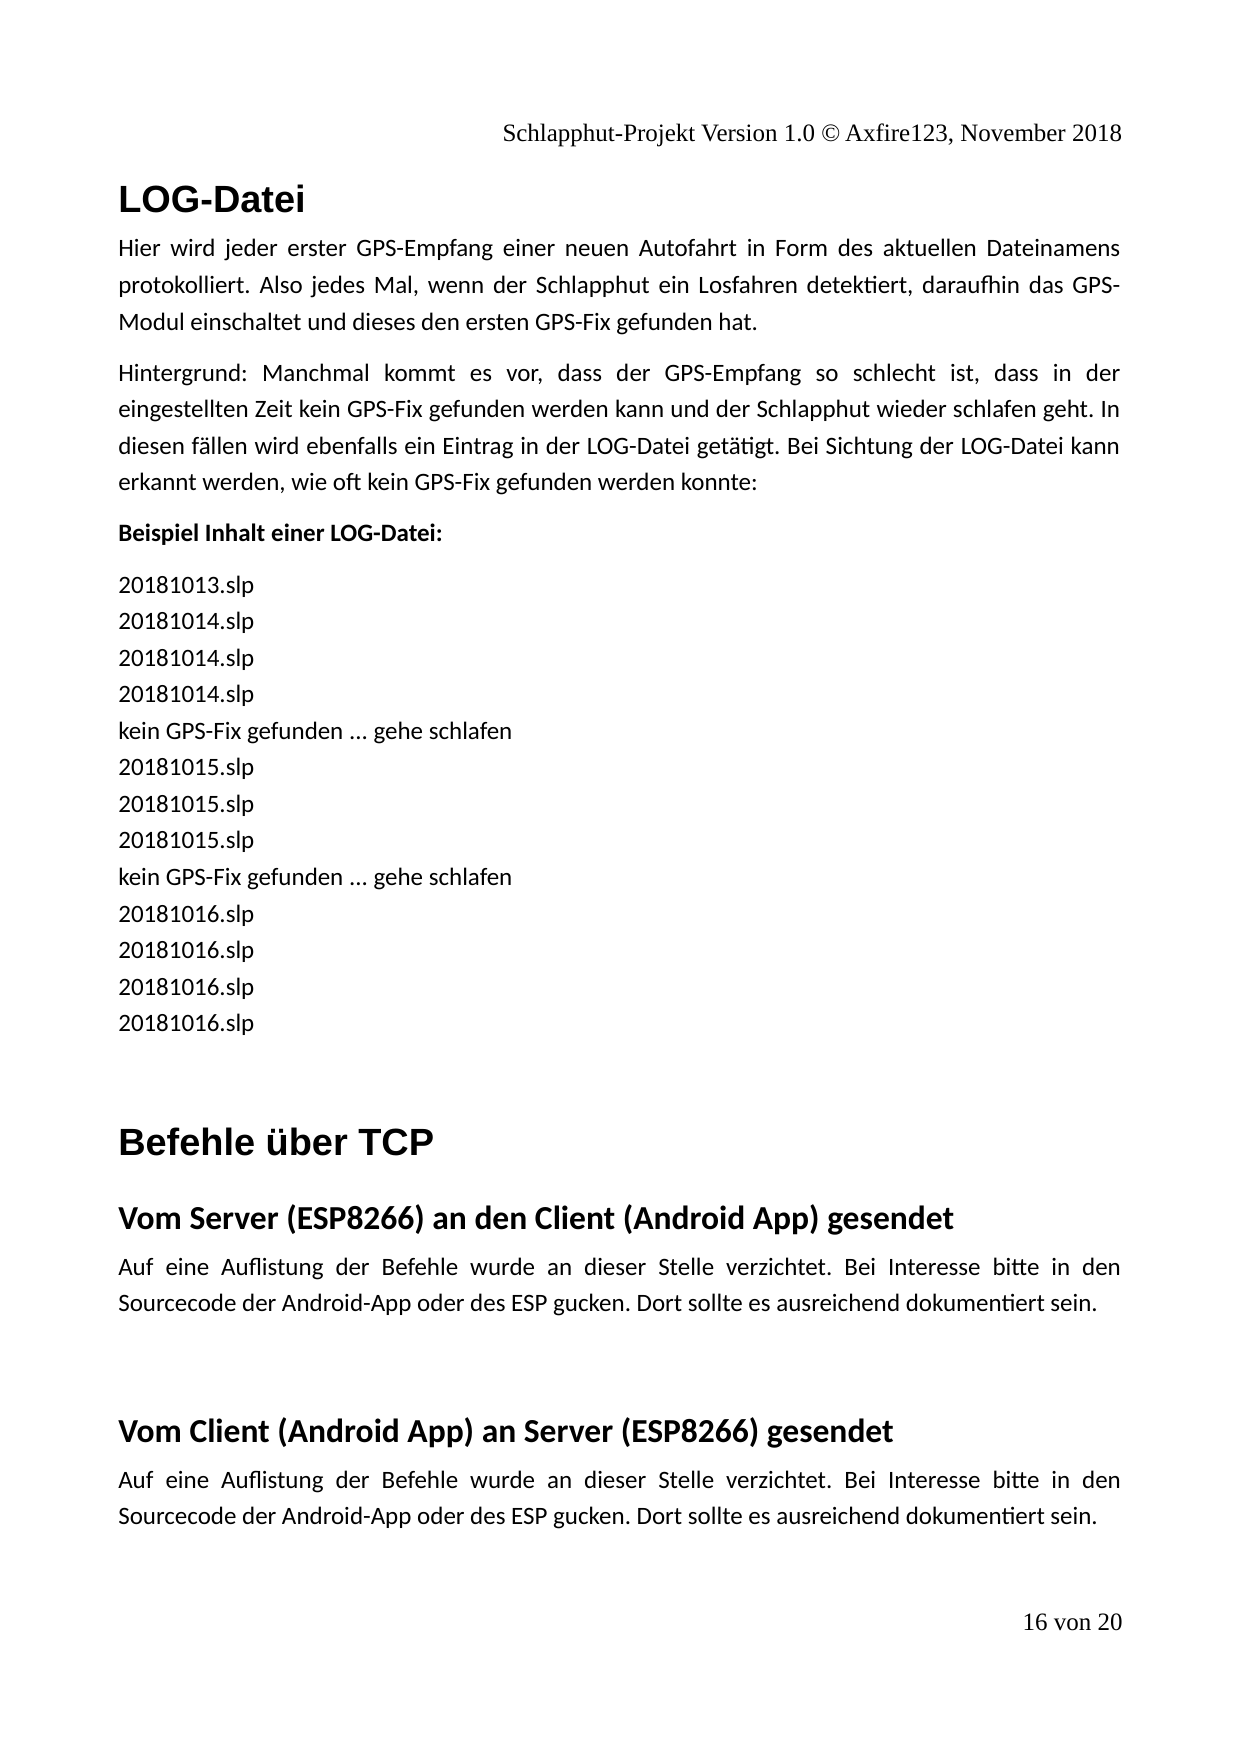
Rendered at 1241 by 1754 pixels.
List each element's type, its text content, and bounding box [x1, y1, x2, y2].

text 20181015.slp [118, 825, 1122, 855]
subtitle Befehle über TCP [118, 1120, 1122, 1164]
text 20181014.slp [118, 678, 1122, 709]
text 20181015.slp [118, 752, 1122, 782]
subtitle LOG-Datei [118, 176, 1122, 220]
text 20181014.slp [118, 642, 1122, 672]
text 20181014.slp [118, 605, 1122, 636]
text Hier wird jeder erster GPS-Empfang einer neuen Autofahrt in Form des aktuellen Dateinamens protokolliert. Also jedes Mal, wenn der Schlapphut ein Losfahren detektiert, daraufhin das GPS-Modul einschaltet und dieses den ersten GPS-Fix gefunden hat. [118, 232, 1122, 336]
text Hintergrund: Manchmal kommt es vor, dass der GPS-Empfang so schlecht ist, dass in der eingestellten Zeit kein GPS-Fix gefunden werden kann und der Schlapphut wieder schlafen geht. In diesen fällen wird ebenfalls ein Eintrag in der LOG-Datei getätigt. Bei Sichtung der LOG-Datei kann erkannt werden, wie oft kein GPS-Fix gefunden werden konnte: [118, 357, 1122, 497]
text Auf eine Auflistung der Befehle wurde an dieser Stelle verzichtet. Bei Interesse bitte in den Sourcecode der Android-App oder des ESP gucken. Dort sollte es ausreichend dokumentiert sein. [118, 1464, 1122, 1531]
text 20181016.slp [118, 898, 1122, 928]
text Beispiel Inhalt einer LOG-Datei: [118, 518, 1122, 548]
text kein GPS-Fix gefunden ... gehe schlafen [118, 715, 1122, 746]
subtitle Vom Client (Android App) an Server (ESP8266) gesendet [118, 1410, 1122, 1451]
text 20181013.slp [118, 569, 1122, 599]
text 20181016.slp [118, 1007, 1122, 1038]
text kein GPS-Fix gefunden ... gehe schlafen [118, 861, 1122, 892]
text Auf eine Auflistung der Befehle wurde an dieser Stelle verzichtet. Bei Interesse bitte in den Sourcecode der Android-App oder des ESP gucken. Dort sollte es ausreichend dokumentiert sein. [118, 1251, 1122, 1318]
subtitle Vom Server (ESP8266) an den Client (Android App) gesendet [118, 1197, 1122, 1238]
text 20181016.slp [118, 934, 1122, 965]
text 20181015.slp [118, 788, 1122, 819]
text 20181016.slp [118, 971, 1122, 1001]
